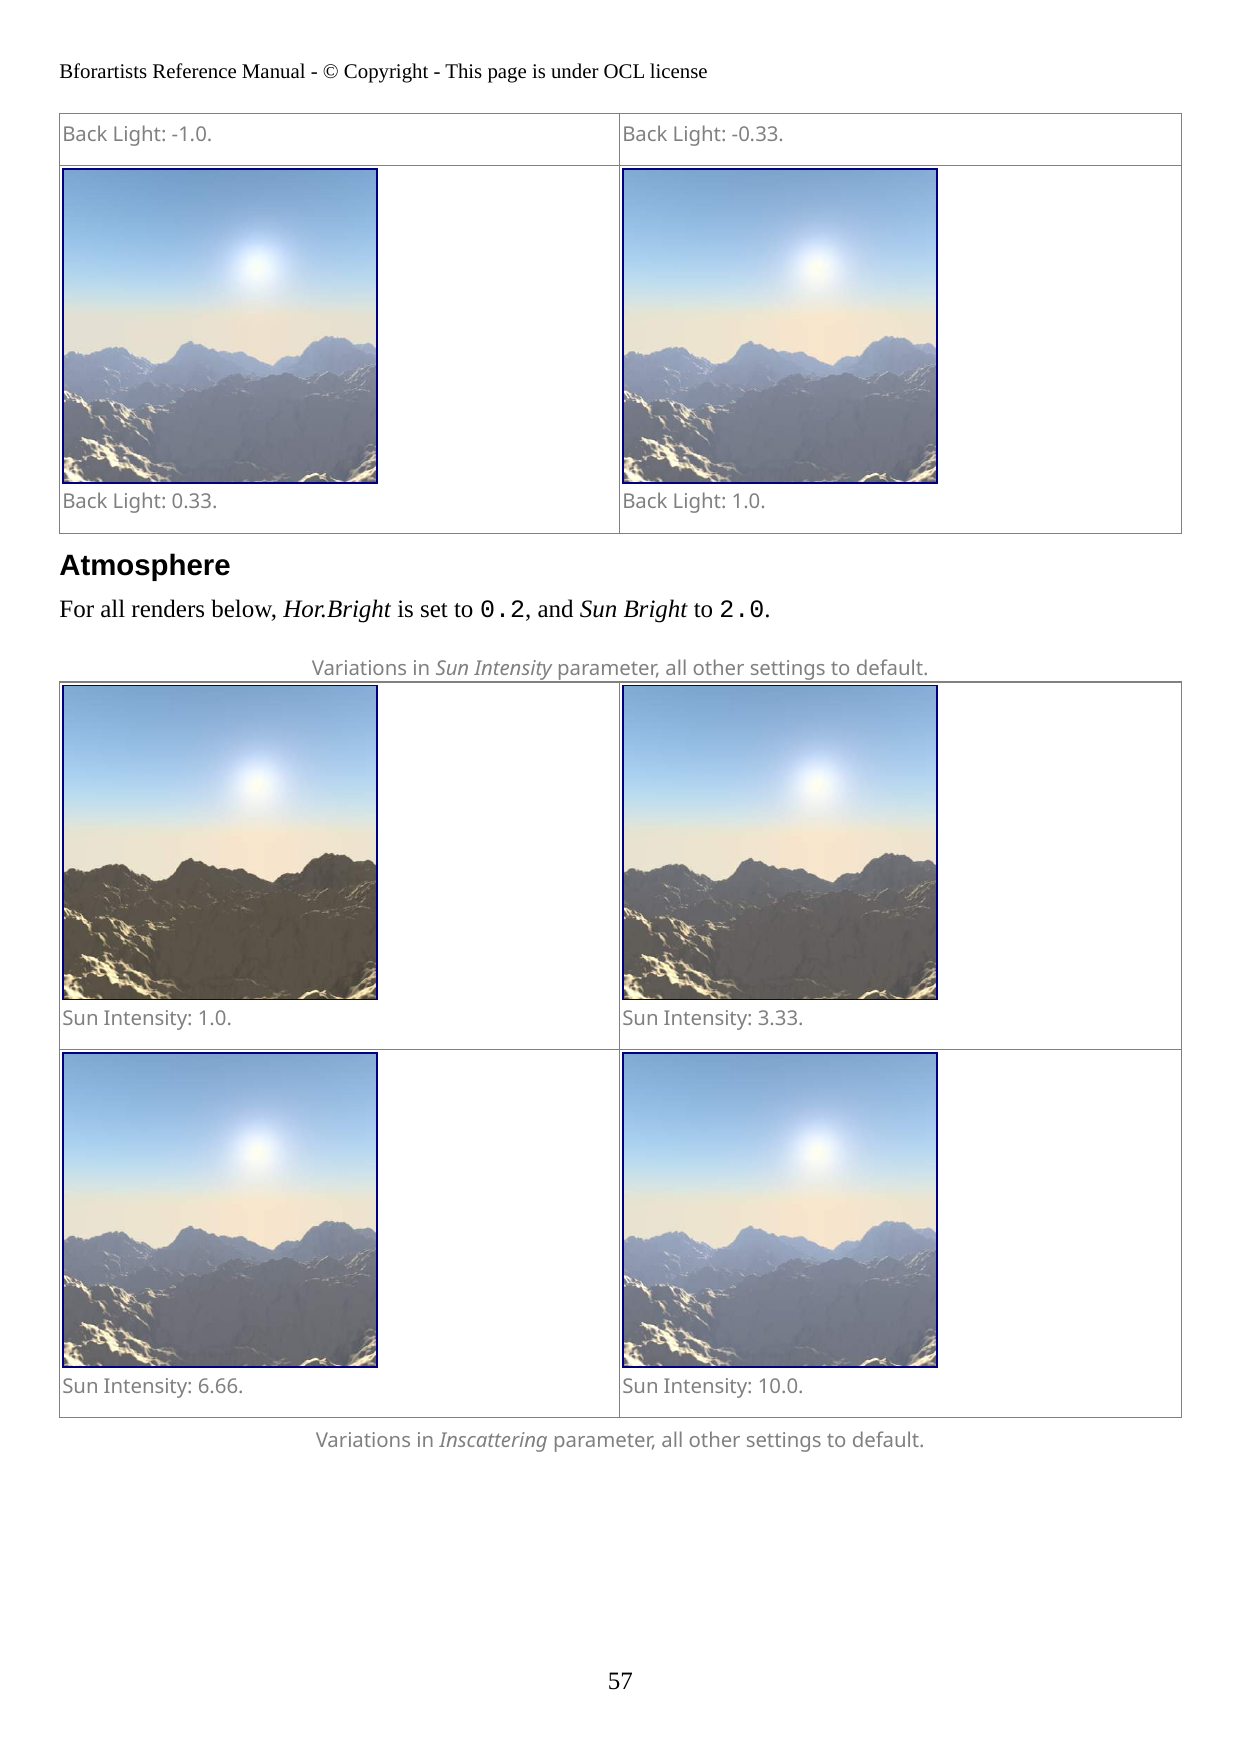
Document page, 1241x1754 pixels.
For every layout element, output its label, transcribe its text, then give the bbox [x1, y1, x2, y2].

table_cell Back Light: 0.33. [60, 166, 619, 532]
text Variations in Inscattering parameter, all other settings to default. [59, 1422, 1181, 1453]
table_header Sun Intensity: 1.0. [60, 683, 619, 1049]
subtitle Atmosphere [59, 547, 1181, 581]
picture [64, 686, 376, 999]
picture [624, 686, 936, 999]
table_header Back Light: -0.33. [620, 114, 1181, 165]
picture [624, 170, 936, 482]
table_cell Sun Intensity: 10.0. [620, 1050, 1181, 1417]
table_header Back Light: -1.0. [60, 114, 619, 165]
picture [624, 1054, 936, 1366]
text For all renders below, Hor.Bright is set to 0.2, and Sun Bright to 2.0. [59, 594, 1181, 624]
table_cell Back Light: 1.0. [620, 166, 1181, 532]
table_header Sun Intensity: 3.33. [620, 683, 1181, 1049]
text Variations in Sun Intensity parameter, all other settings to default. [59, 650, 1181, 681]
picture [64, 1054, 376, 1366]
table_cell Sun Intensity: 6.66. [60, 1050, 619, 1417]
picture [64, 170, 376, 482]
